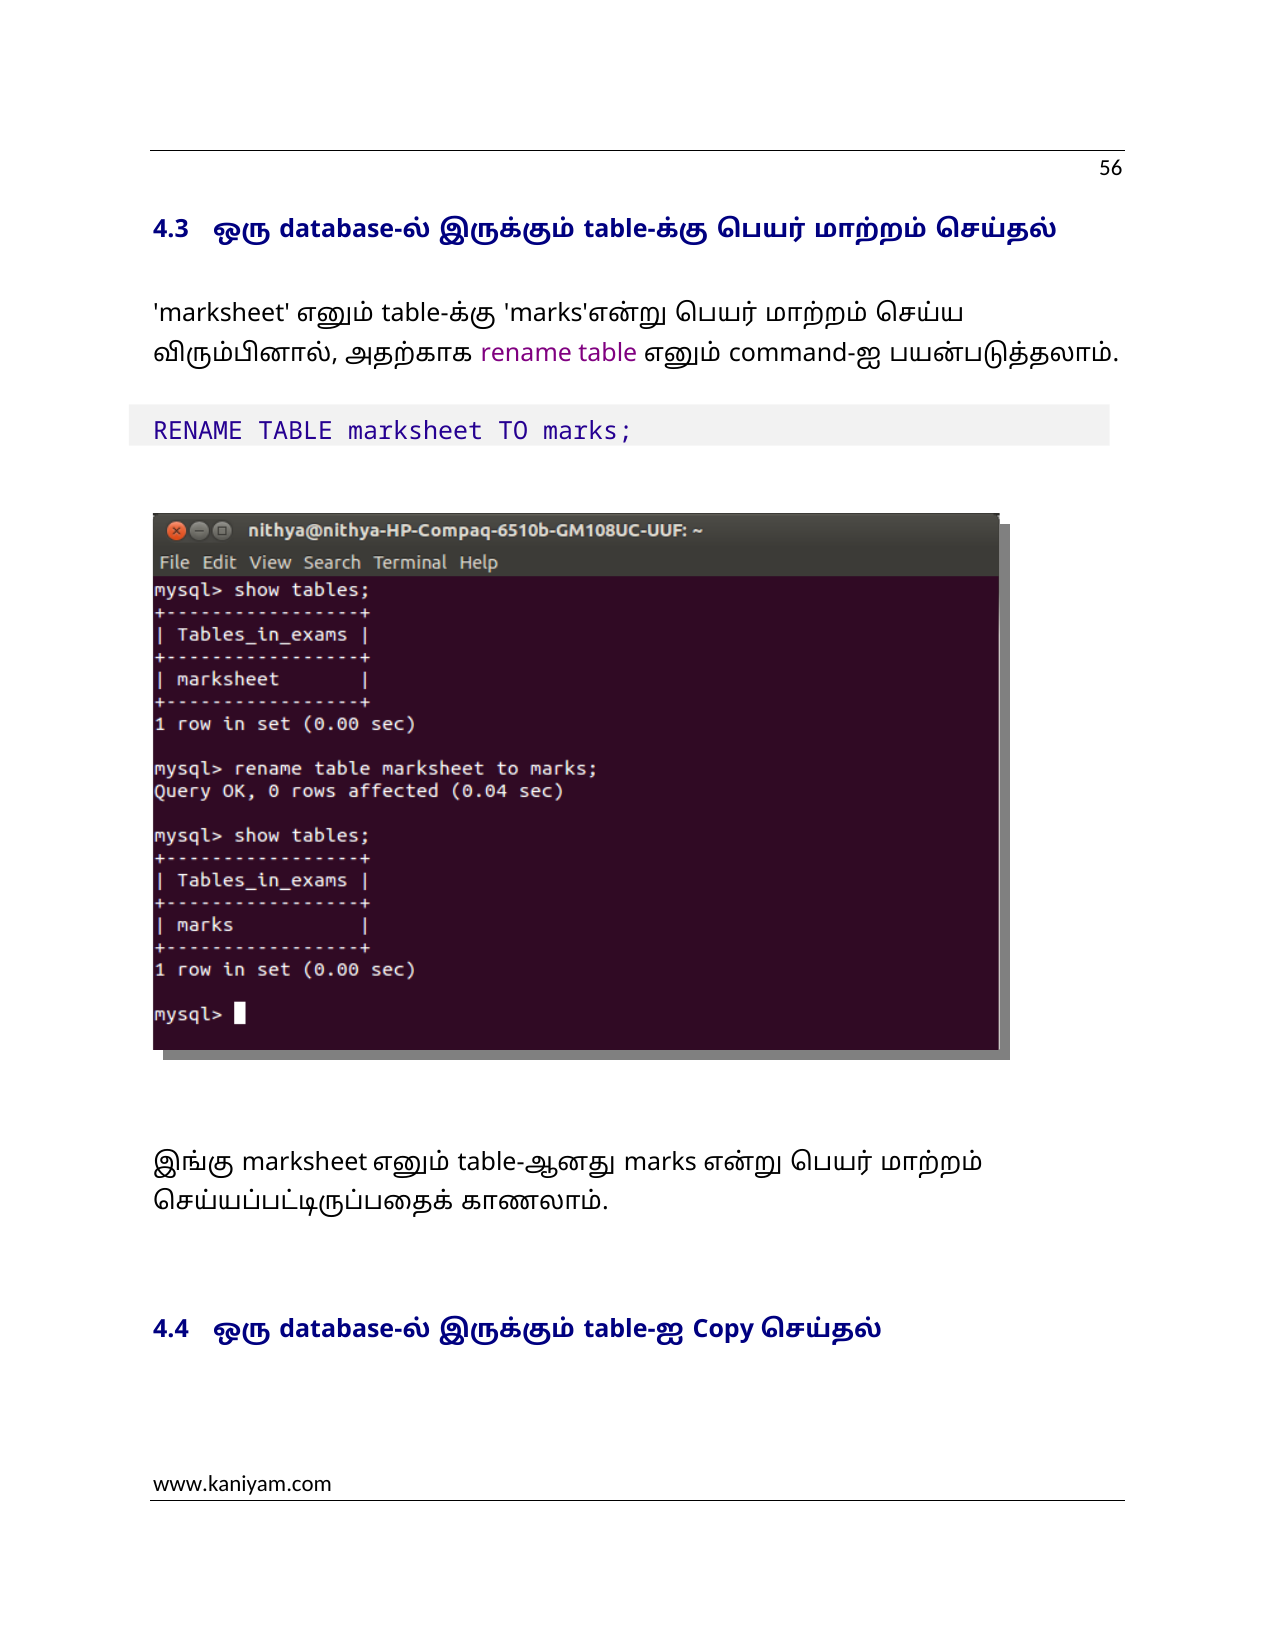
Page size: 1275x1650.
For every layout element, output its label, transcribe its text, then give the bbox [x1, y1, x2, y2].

text RENAME TABLE marksheet TO marks; [153, 413, 1122, 447]
picture [152, 513, 1000, 1050]
subtitle ஒரு database-ல் இருக்கும் table-க்கு பெயர் மாற்றம் செய்தல் [153, 211, 1122, 244]
text இங்கு marksheetஎனும் table-ஆனது marks என்று பெயர் மாற்றம் செய்யப்பட்டிருப்பதைக் காணலாம். [153, 1104, 1122, 1217]
text 'marksheet' எனும் table-க்கு 'marks'என்று பெயர் மாற்றம் செய்ய விரும்பினால், அதற்காக rename table எனும் command-ஐ பயன்படுத்தலாம். [153, 295, 1122, 368]
subtitle ஒரு database-ல் இருக்கும் table-ஐ Copy செய்தல் [153, 1311, 1122, 1345]
